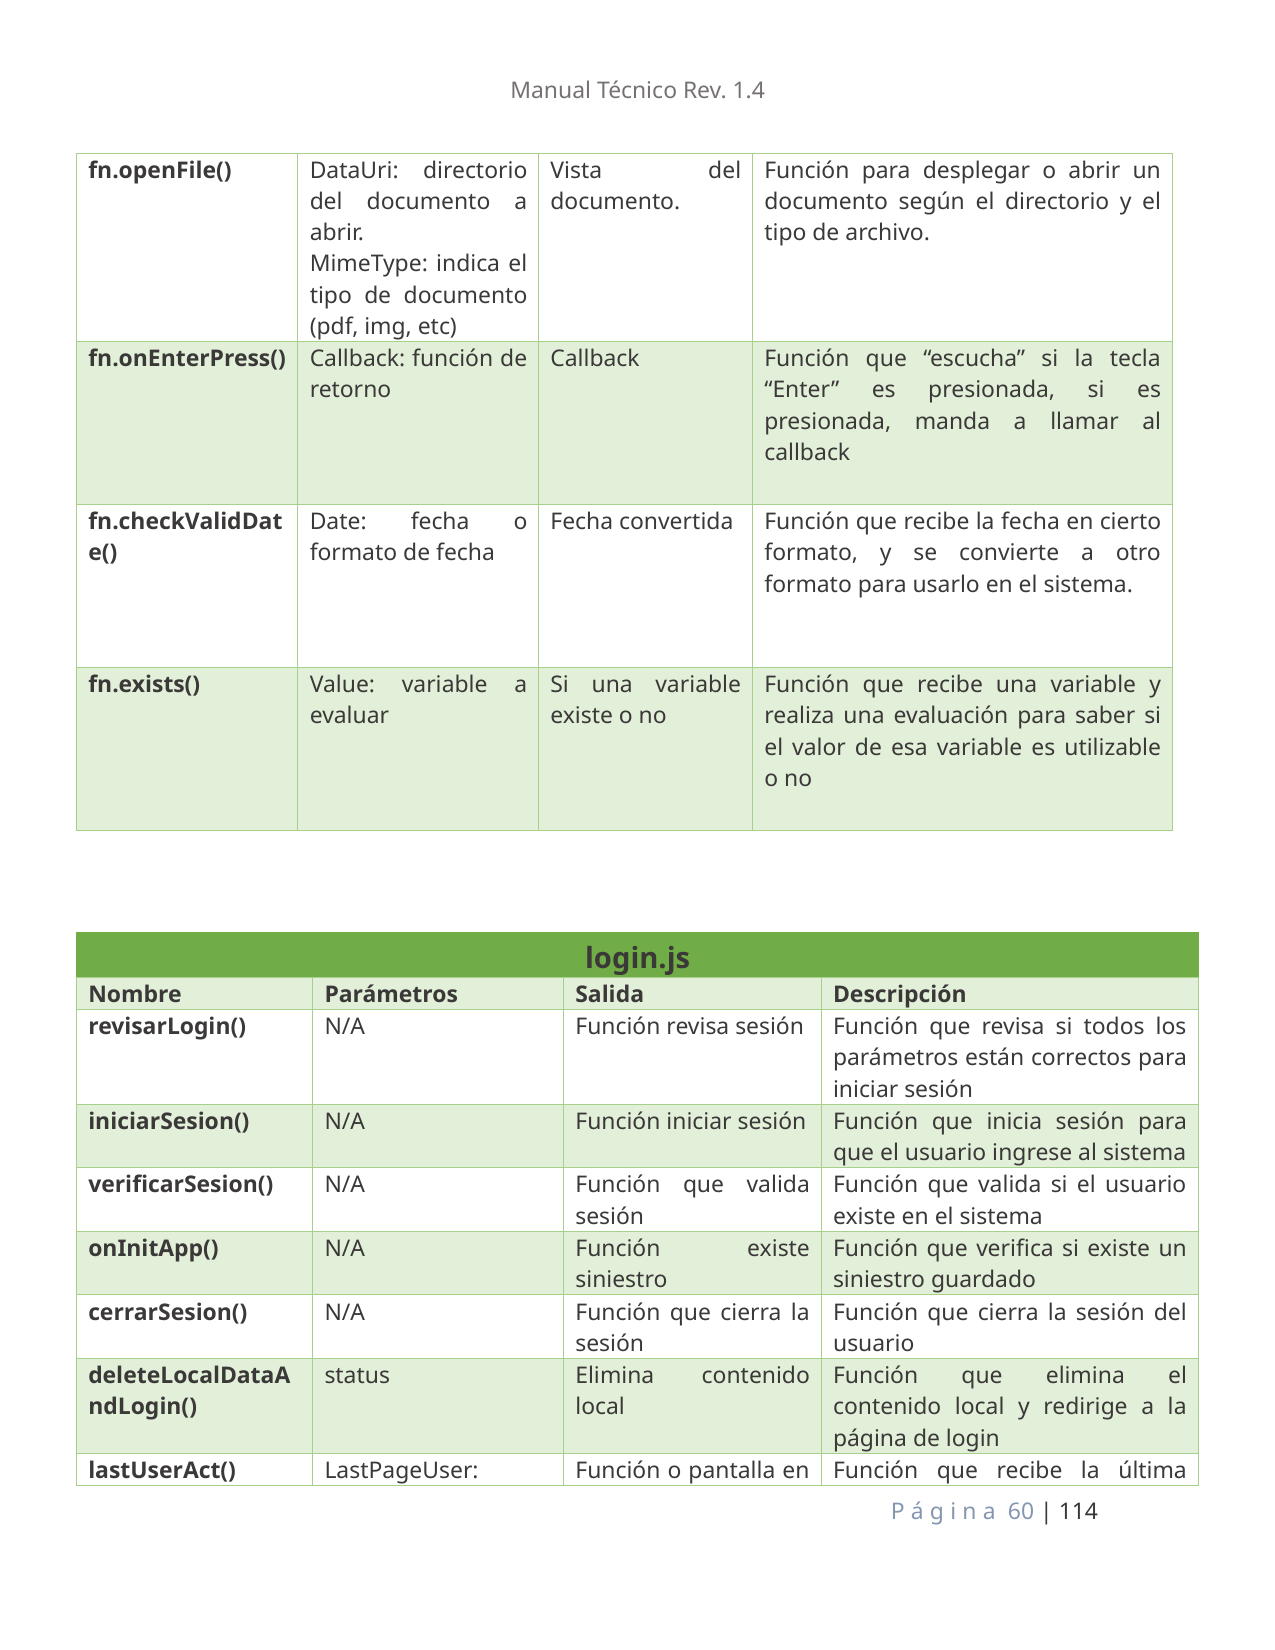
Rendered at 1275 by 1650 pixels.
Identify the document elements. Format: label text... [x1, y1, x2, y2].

table_cell N/A [313, 1168, 563, 1231]
table_cell N/A [313, 1232, 563, 1294]
table_cell Función que verifica si existe un siniestro guardado [822, 1232, 1198, 1294]
table_cell N/A [313, 1010, 563, 1104]
table_cell Callback [539, 342, 752, 504]
table_cell Función que recibe la fecha en cierto formato, y se convierte a otro formato para usarlo en el sistema. [753, 505, 1172, 667]
table_cell Callback: función de retorno [298, 342, 538, 504]
table_cell deleteLocalDataAndLogin() [77, 1359, 312, 1453]
table_cell Función que recibe la última [822, 1454, 1198, 1485]
table_cell N/A [313, 1105, 563, 1167]
table_cell verificarSesion() [77, 1168, 312, 1231]
table_cell fn.onEnterPress() [77, 342, 297, 504]
table_cell iniciarSesion() [77, 1105, 312, 1167]
table_cell Descripción [822, 978, 1198, 1009]
table_cell onInitApp() [77, 1232, 312, 1294]
table_cell cerrarSesion() [77, 1295, 312, 1358]
table_cell Función o pantalla en [564, 1454, 821, 1485]
table_header login.js [77, 933, 1198, 977]
table_cell fn.exists() [77, 668, 297, 830]
table_cell Función que valida si el usuario existe en el sistema [822, 1168, 1198, 1231]
table_cell Función que revisa si todos los parámetros están correctos para iniciar sesión [822, 1010, 1198, 1104]
table_cell Elimina contenido local [564, 1359, 821, 1453]
table_cell Fecha convertida [539, 505, 752, 667]
table_cell Función que inicia sesión para que el usuario ingrese al sistema [822, 1105, 1198, 1167]
table_cell Función que recibe una variable y realiza una evaluación para saber si el valor de esa variable es utilizable o no [753, 668, 1172, 830]
table_cell Función que elimina el contenido local y redirige a la página de login [822, 1359, 1198, 1453]
table_cell LastPageUser: [313, 1454, 563, 1485]
table_cell Nombre [77, 978, 312, 1009]
table_cell Función que cierra la sesión [564, 1295, 821, 1358]
table_cell Parámetros [313, 978, 563, 1009]
table_cell status [313, 1359, 563, 1453]
table_cell Función que cierra la sesión del usuario [822, 1295, 1198, 1358]
table_cell Función que valida sesión [564, 1168, 821, 1231]
table_cell Value: variable a evaluar [298, 668, 538, 830]
table_cell Función que “escucha” si la tecla “Enter” es presionada, si es presionada, manda a llamar al callback [753, 342, 1172, 504]
table_cell Función existe siniestro [564, 1232, 821, 1294]
table_cell fn.openFile() [77, 154, 297, 341]
table_cell lastUserAct() [77, 1454, 312, 1485]
table_cell Si una variable existe o no [539, 668, 752, 830]
table_cell fn.checkValidDate() [77, 505, 297, 667]
table_cell Función iniciar sesión [564, 1105, 821, 1167]
table_cell Salida [564, 978, 821, 1009]
table_cell Función revisa sesión [564, 1010, 821, 1104]
table_cell Date: fecha o formato de fecha [298, 505, 538, 667]
table_cell DataUri: directorio del documento a abrir. MimeType: indica el tipo de documento (pdf, img, etc) [298, 154, 538, 341]
table_cell Función para desplegar o abrir un documento según el directorio y el tipo de archivo. [753, 154, 1172, 341]
table_cell Vista del documento. [539, 154, 752, 341]
table_cell N/A [313, 1295, 563, 1358]
table_cell revisarLogin() [77, 1010, 312, 1104]
